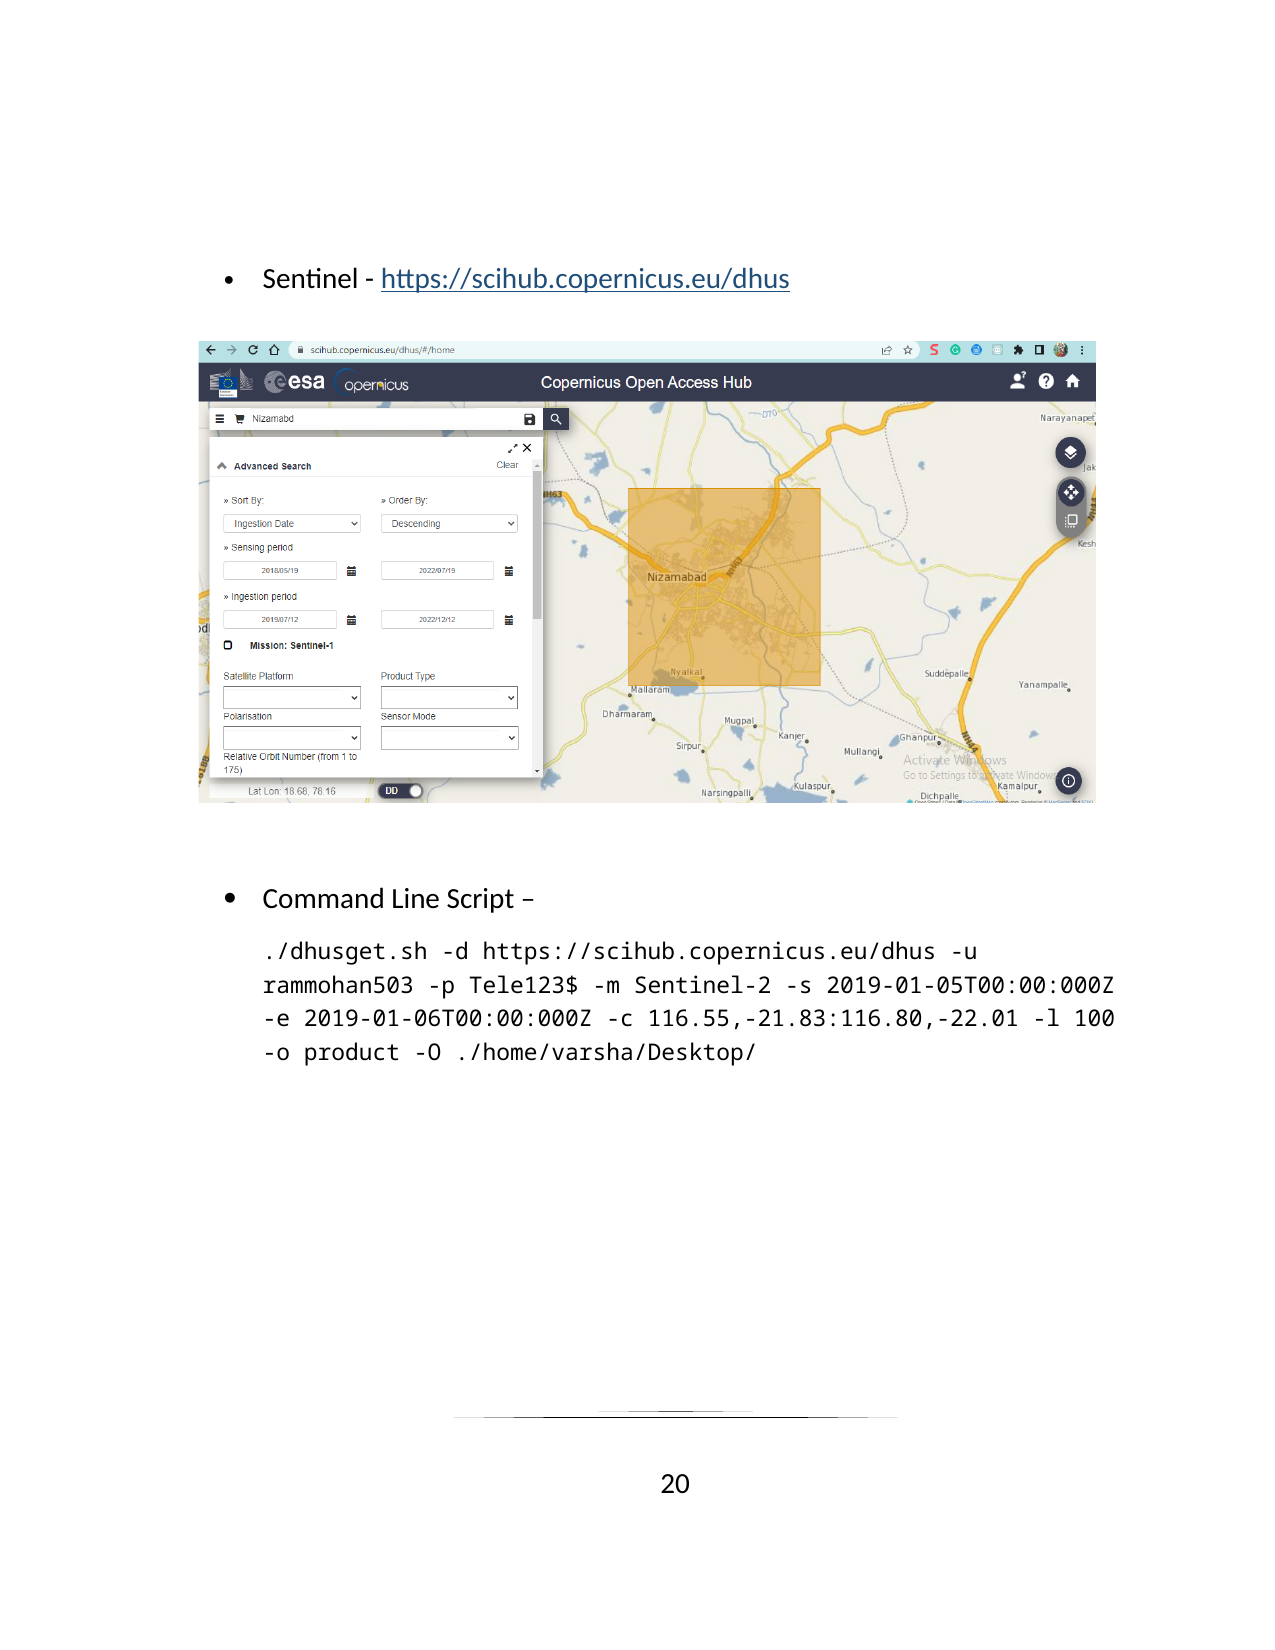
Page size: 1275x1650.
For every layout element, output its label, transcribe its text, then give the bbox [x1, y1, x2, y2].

list ./dhusget.sh -d https://scihub.copernicus.eu/dhus -u rammohan503 -p Tele123$ -m Sentinel-2 -s 2019-01-05T00:00:000Z -e 2019-01-06T00:00:000Z -c 116.55,-21.83:116.80,-22.01 -l 100 -o product -O ./home/varsha/Desktop/ [262, 935, 1125, 1067]
picture [198, 341, 1093, 803]
list Command Line Script – [225, 880, 1125, 915]
list Sentinel - https://scihub.copernicus.eu/dhus [225, 260, 1125, 296]
